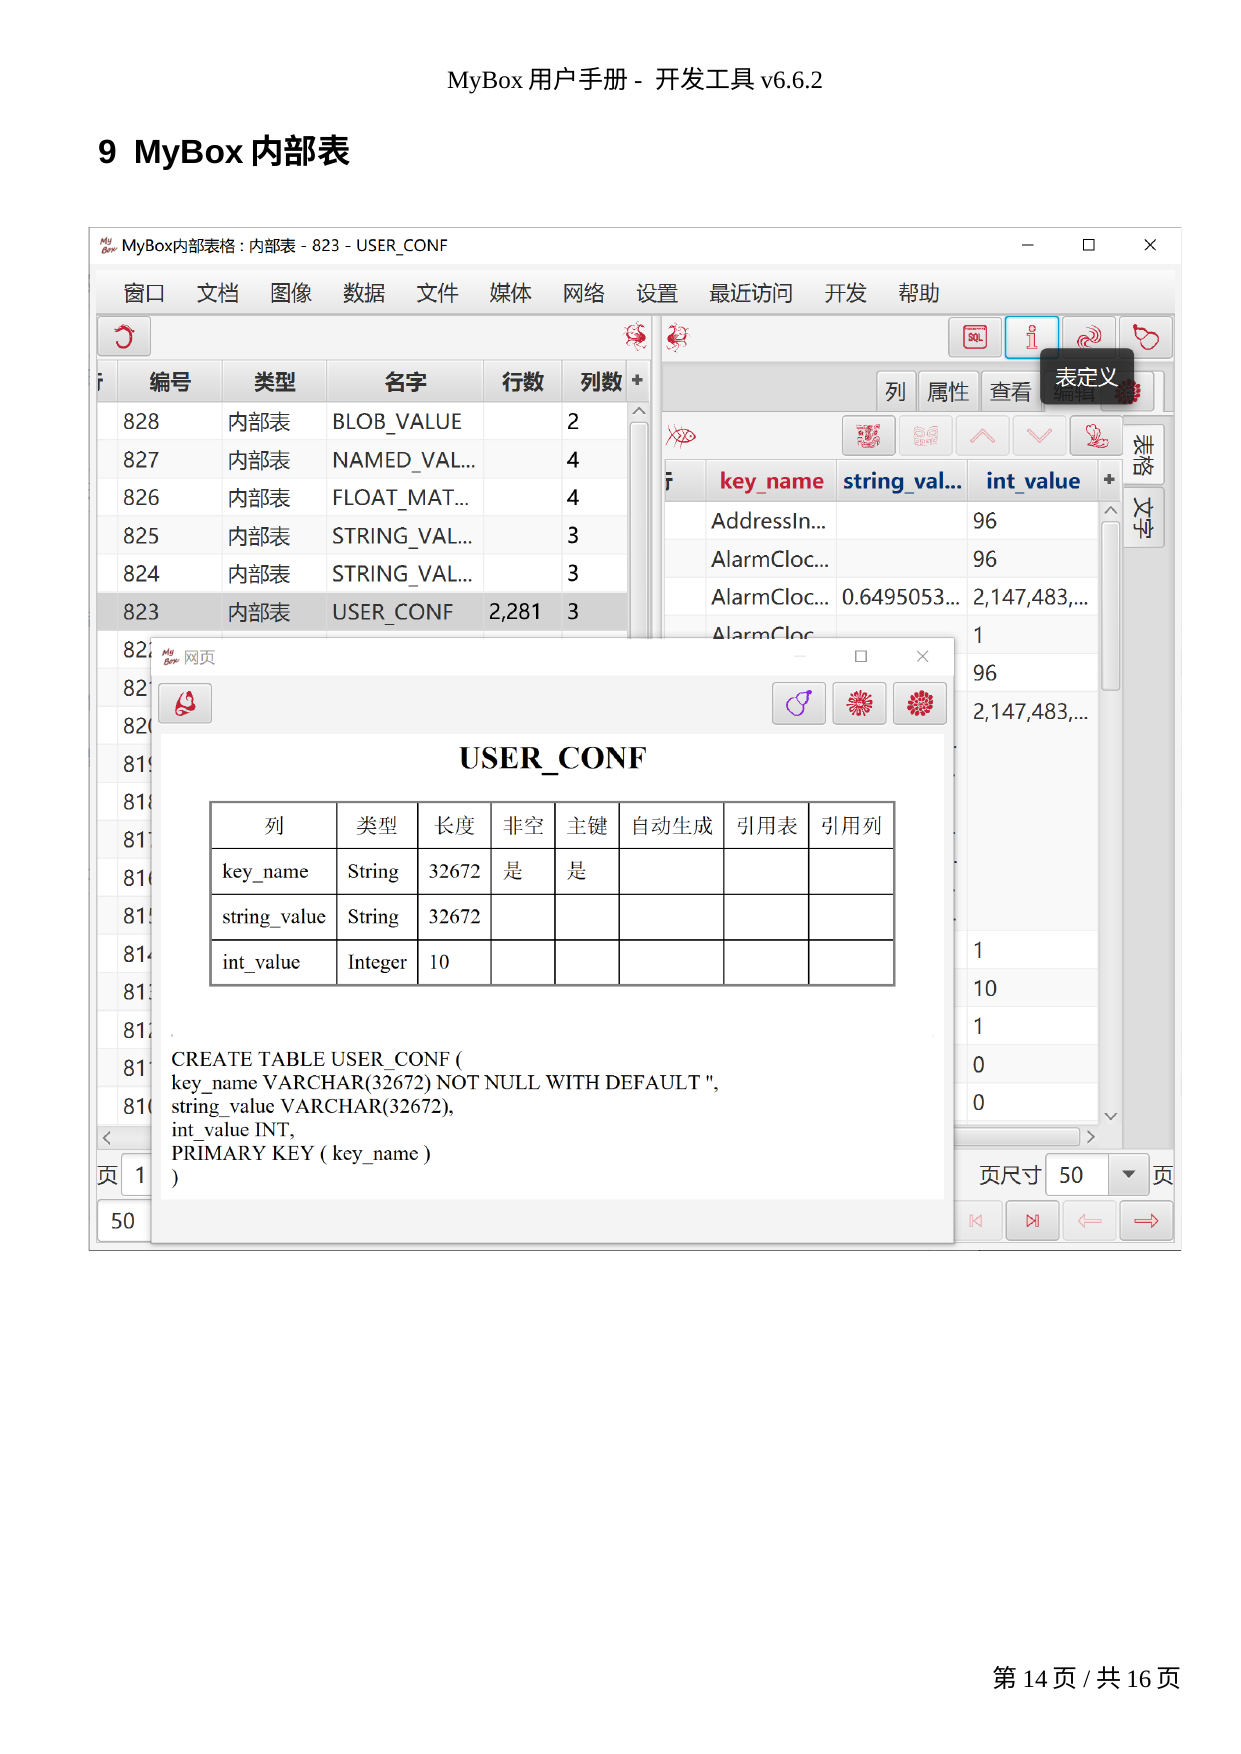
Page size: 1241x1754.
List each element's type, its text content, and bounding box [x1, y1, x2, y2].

picture [88, 227, 1182, 1251]
subtitle MyBox内部表 [88, 125, 1181, 173]
